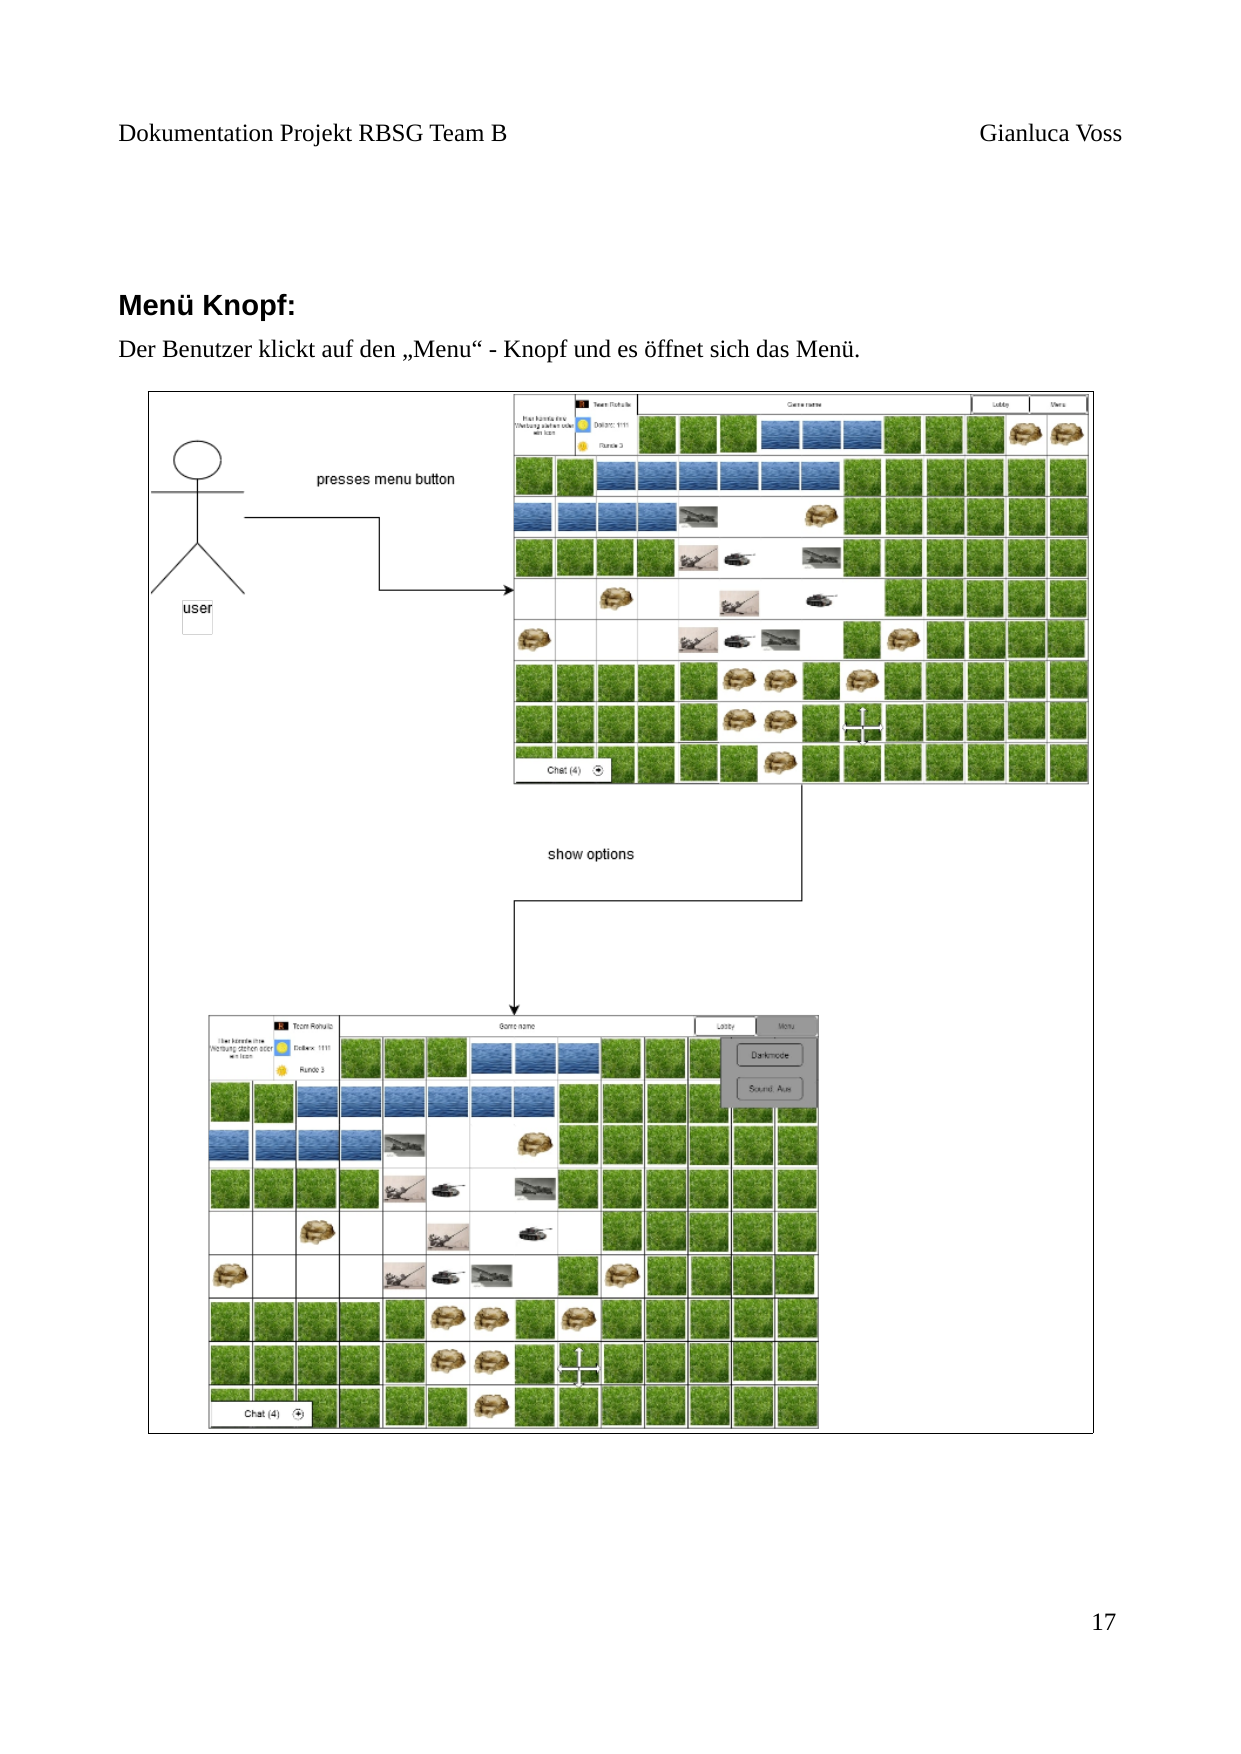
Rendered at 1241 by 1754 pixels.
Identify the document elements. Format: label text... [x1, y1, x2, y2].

picture [150, 394, 1090, 1430]
subtitle Menü Knopf: [118, 288, 1122, 321]
text Der Benutzer klickt auf den „Menu“ - Knopf und es öffnet sich das Menü. [118, 334, 1122, 362]
